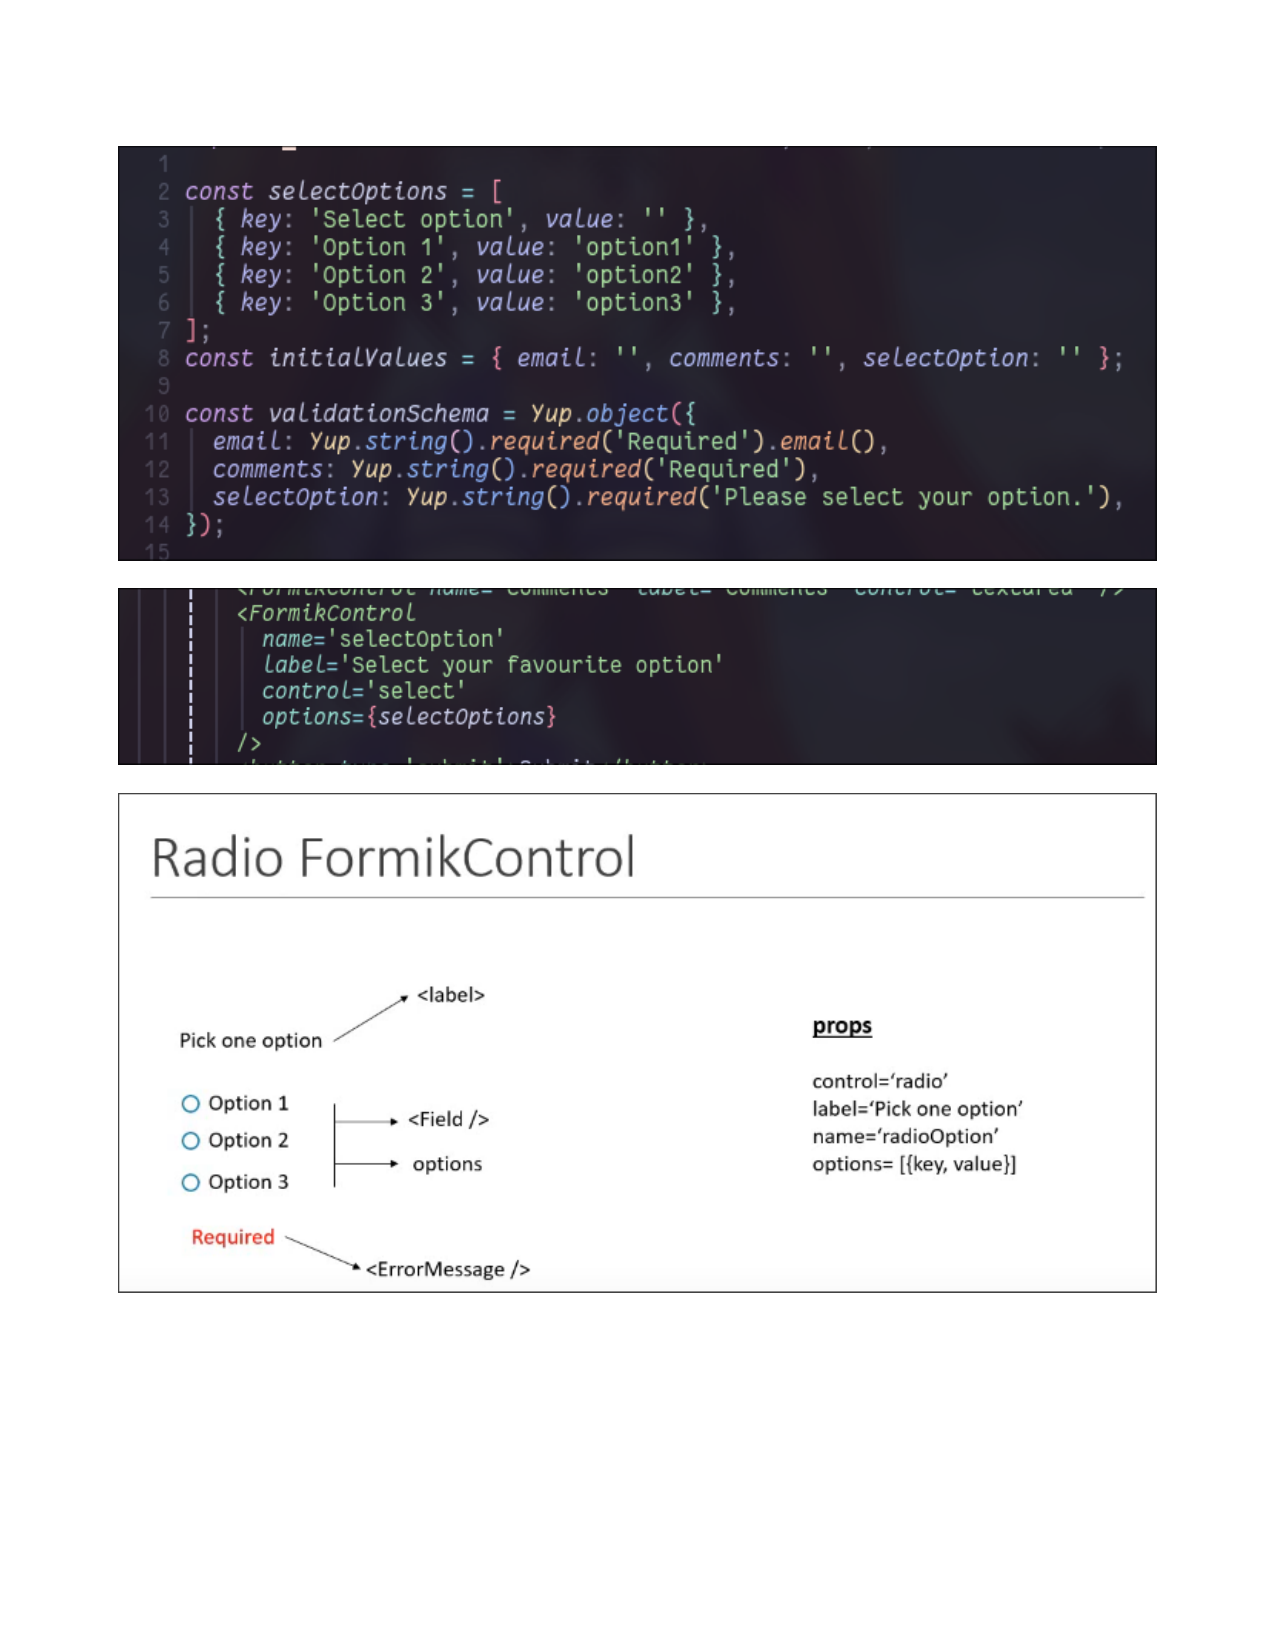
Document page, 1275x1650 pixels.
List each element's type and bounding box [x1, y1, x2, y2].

picture [118, 146, 1157, 561]
picture [118, 588, 1157, 765]
picture [118, 793, 1157, 1293]
